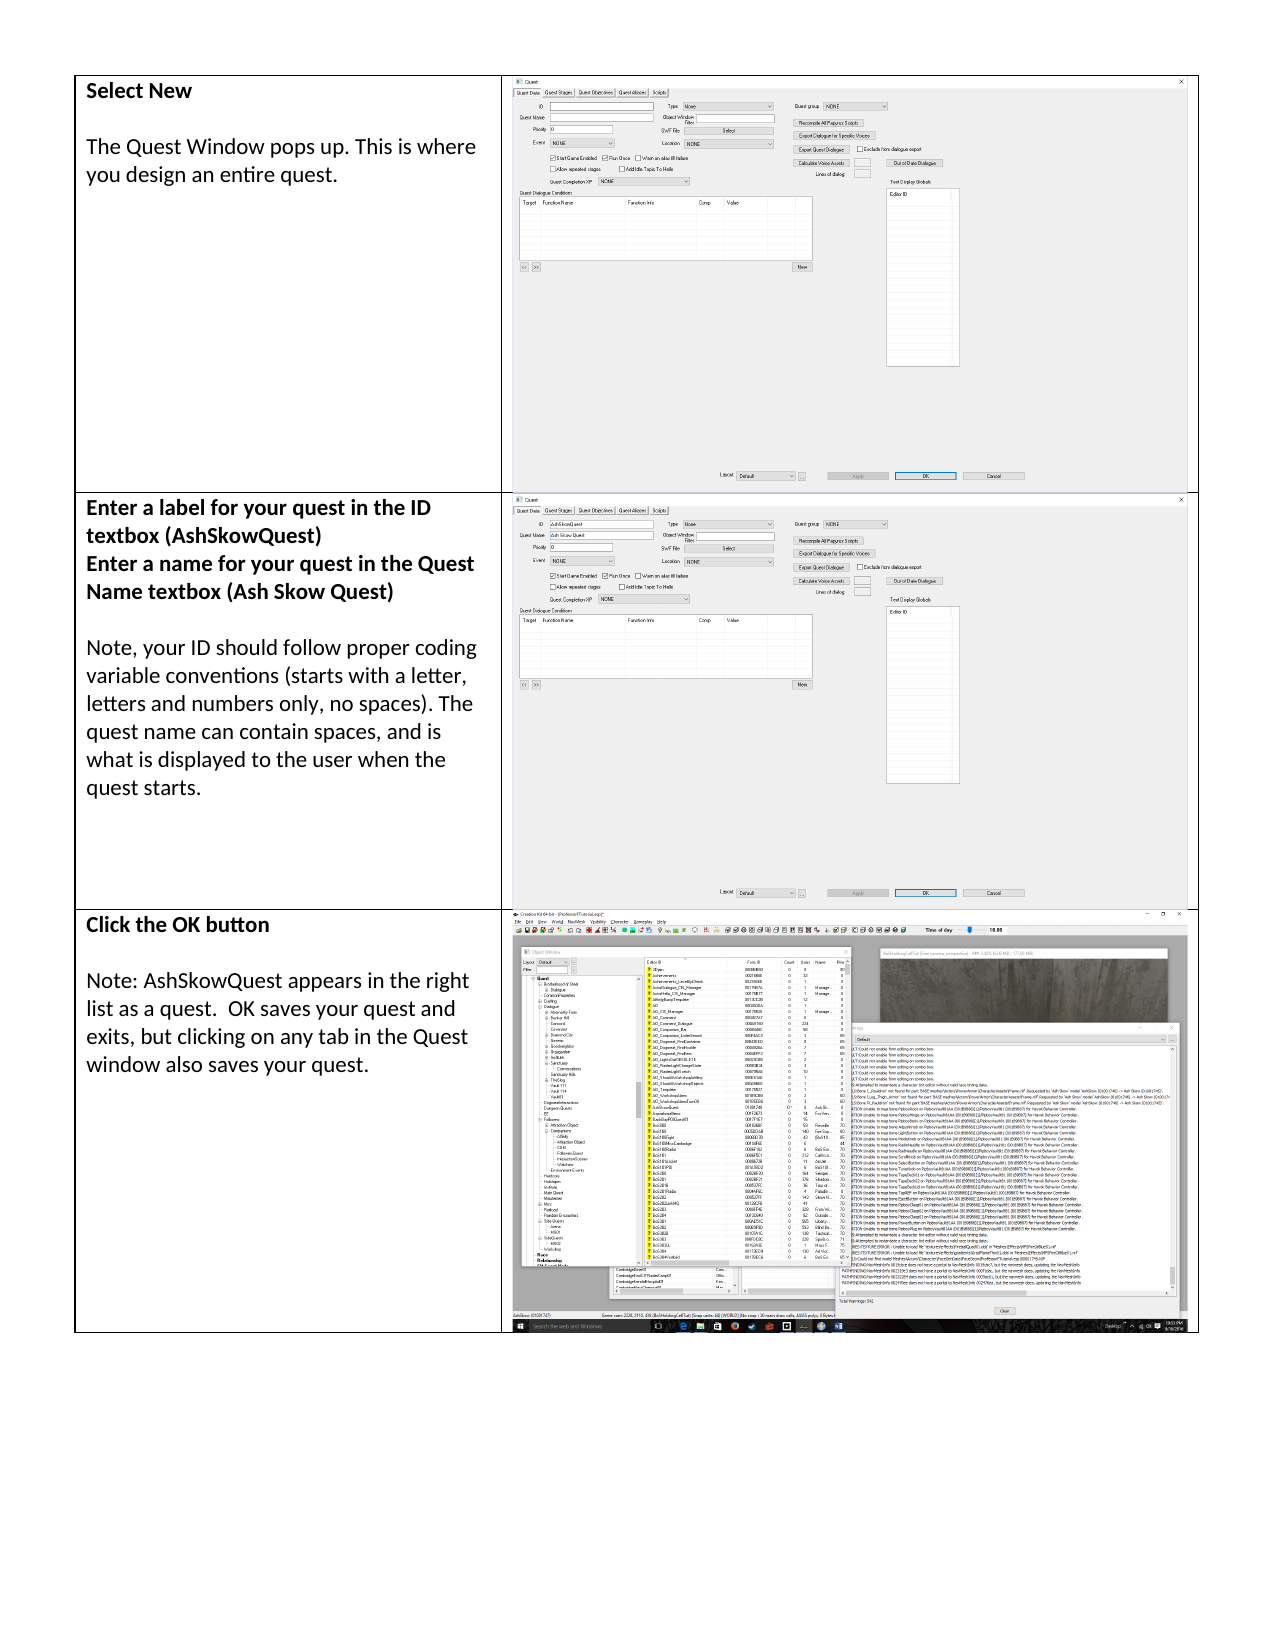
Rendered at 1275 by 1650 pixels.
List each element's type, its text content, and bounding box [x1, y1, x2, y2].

table_cell Enter a label for your quest in the ID textbox (AshSkowQuest) Enter a name for your quest in the Quest Name textbox (Ash Skow Quest) Note, your ID should follow proper coding variable conventions (starts with a letter, letters and numbers only, no spaces). The quest name can contain spaces, and is what is displayed to the user when the quest starts. [76, 493, 501, 909]
table_cell [1188, 910, 1198, 1332]
table_cell Select New The Quest Window pops up. This is where you design an entire quest. [76, 76, 501, 492]
table_cell [502, 76, 512, 492]
table_cell [1188, 493, 1198, 909]
table_cell [1188, 76, 1198, 492]
table_cell [502, 493, 512, 909]
table_cell [502, 910, 512, 1332]
table_cell Click the OK button Note: AshSkowQuest appears in the right list as a quest. OK saves your quest and exits, but clicking on any tab in the Quest window also saves your quest. [76, 910, 501, 1332]
